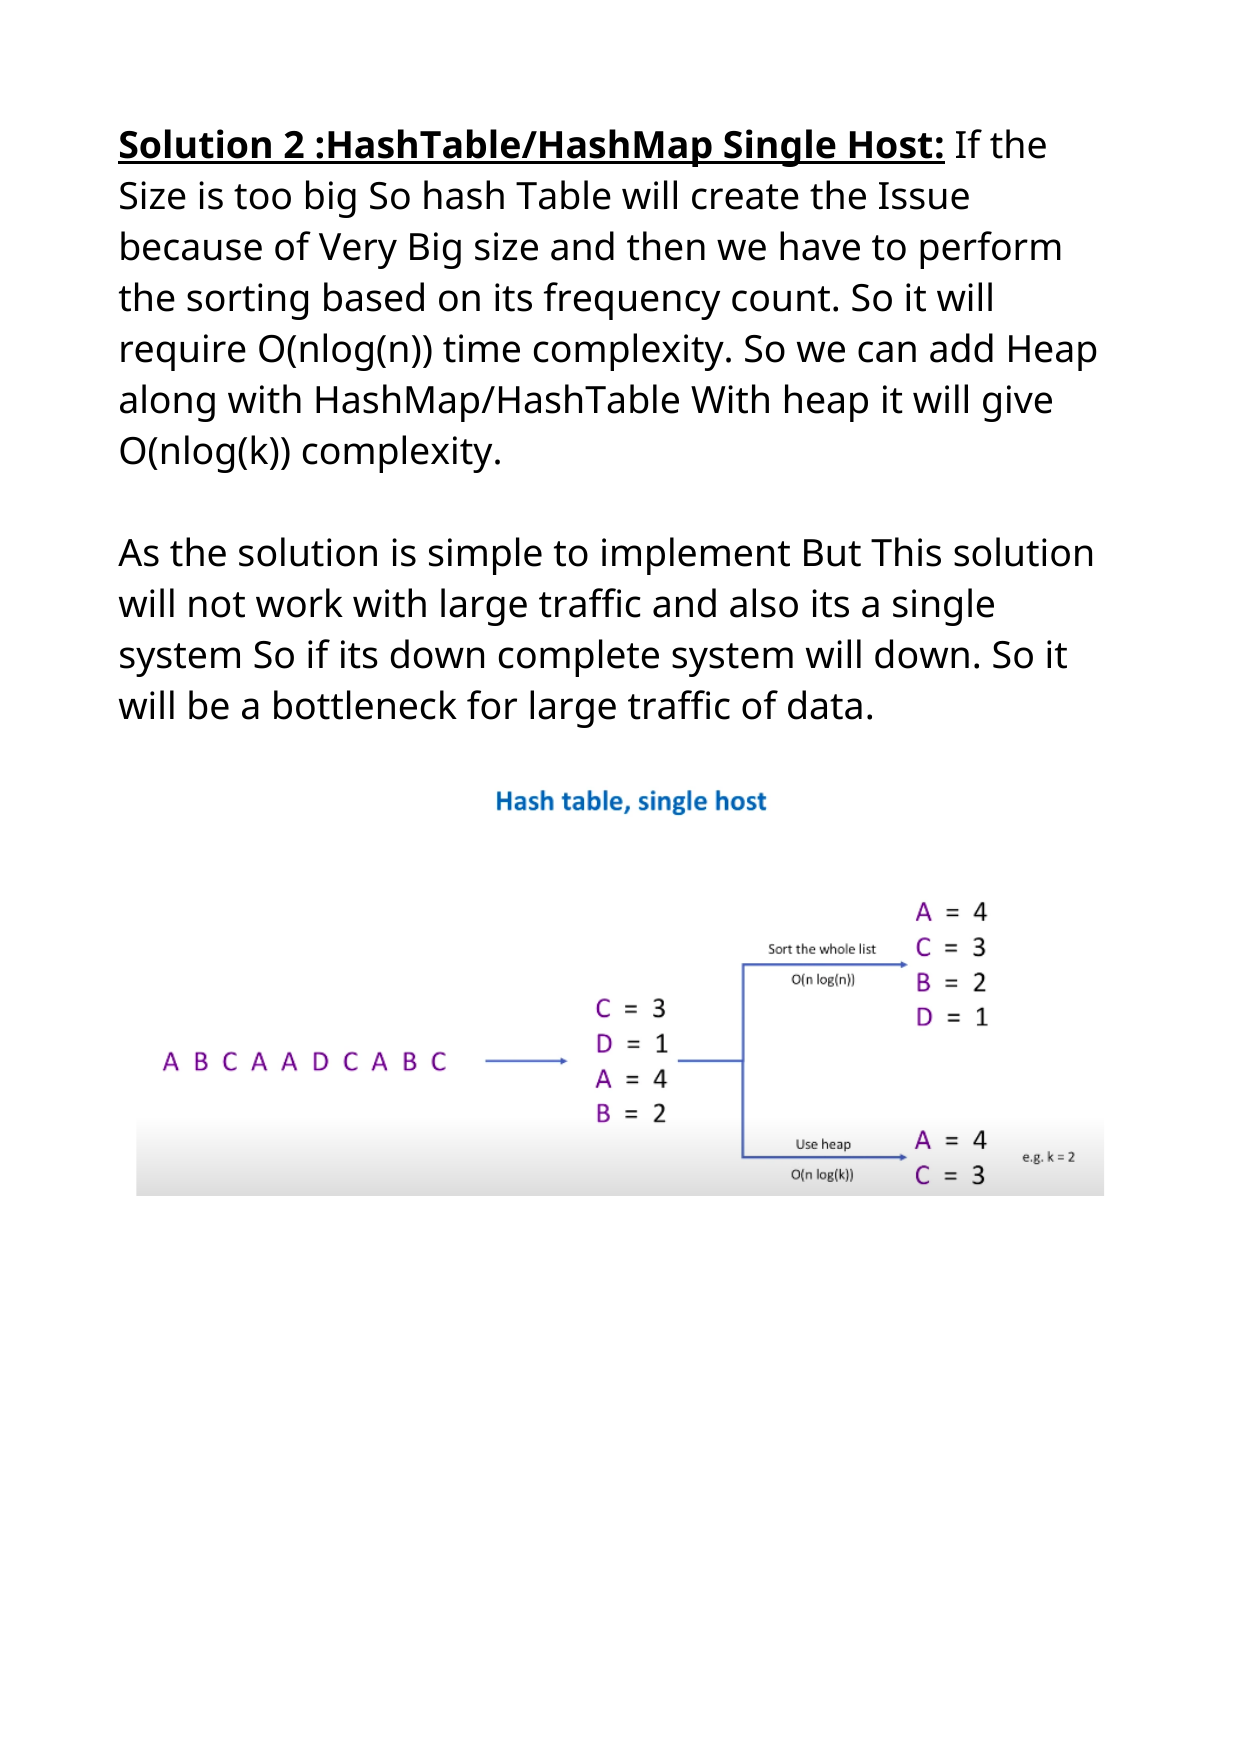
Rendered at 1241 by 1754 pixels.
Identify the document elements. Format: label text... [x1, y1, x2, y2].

text Solution 2 :HashTable/HashMap Single Host: If the Size is too big So hash Table will create the Issue because of Very Big size and then we have to perform the sorting based on its frequency count. So it will require O(nlog(n)) time complexity. So we can add Heap along with HashMap/HashTable With heap it will give O(nlog(k)) complexity. [118, 118, 1122, 475]
text As the solution is simple to implement But This solution will not work with large traffic and also its a single system So if its down complete system will down. So it will be a bottleneck for large traffic of data. [118, 526, 1122, 731]
picture [136, 781, 1105, 1196]
